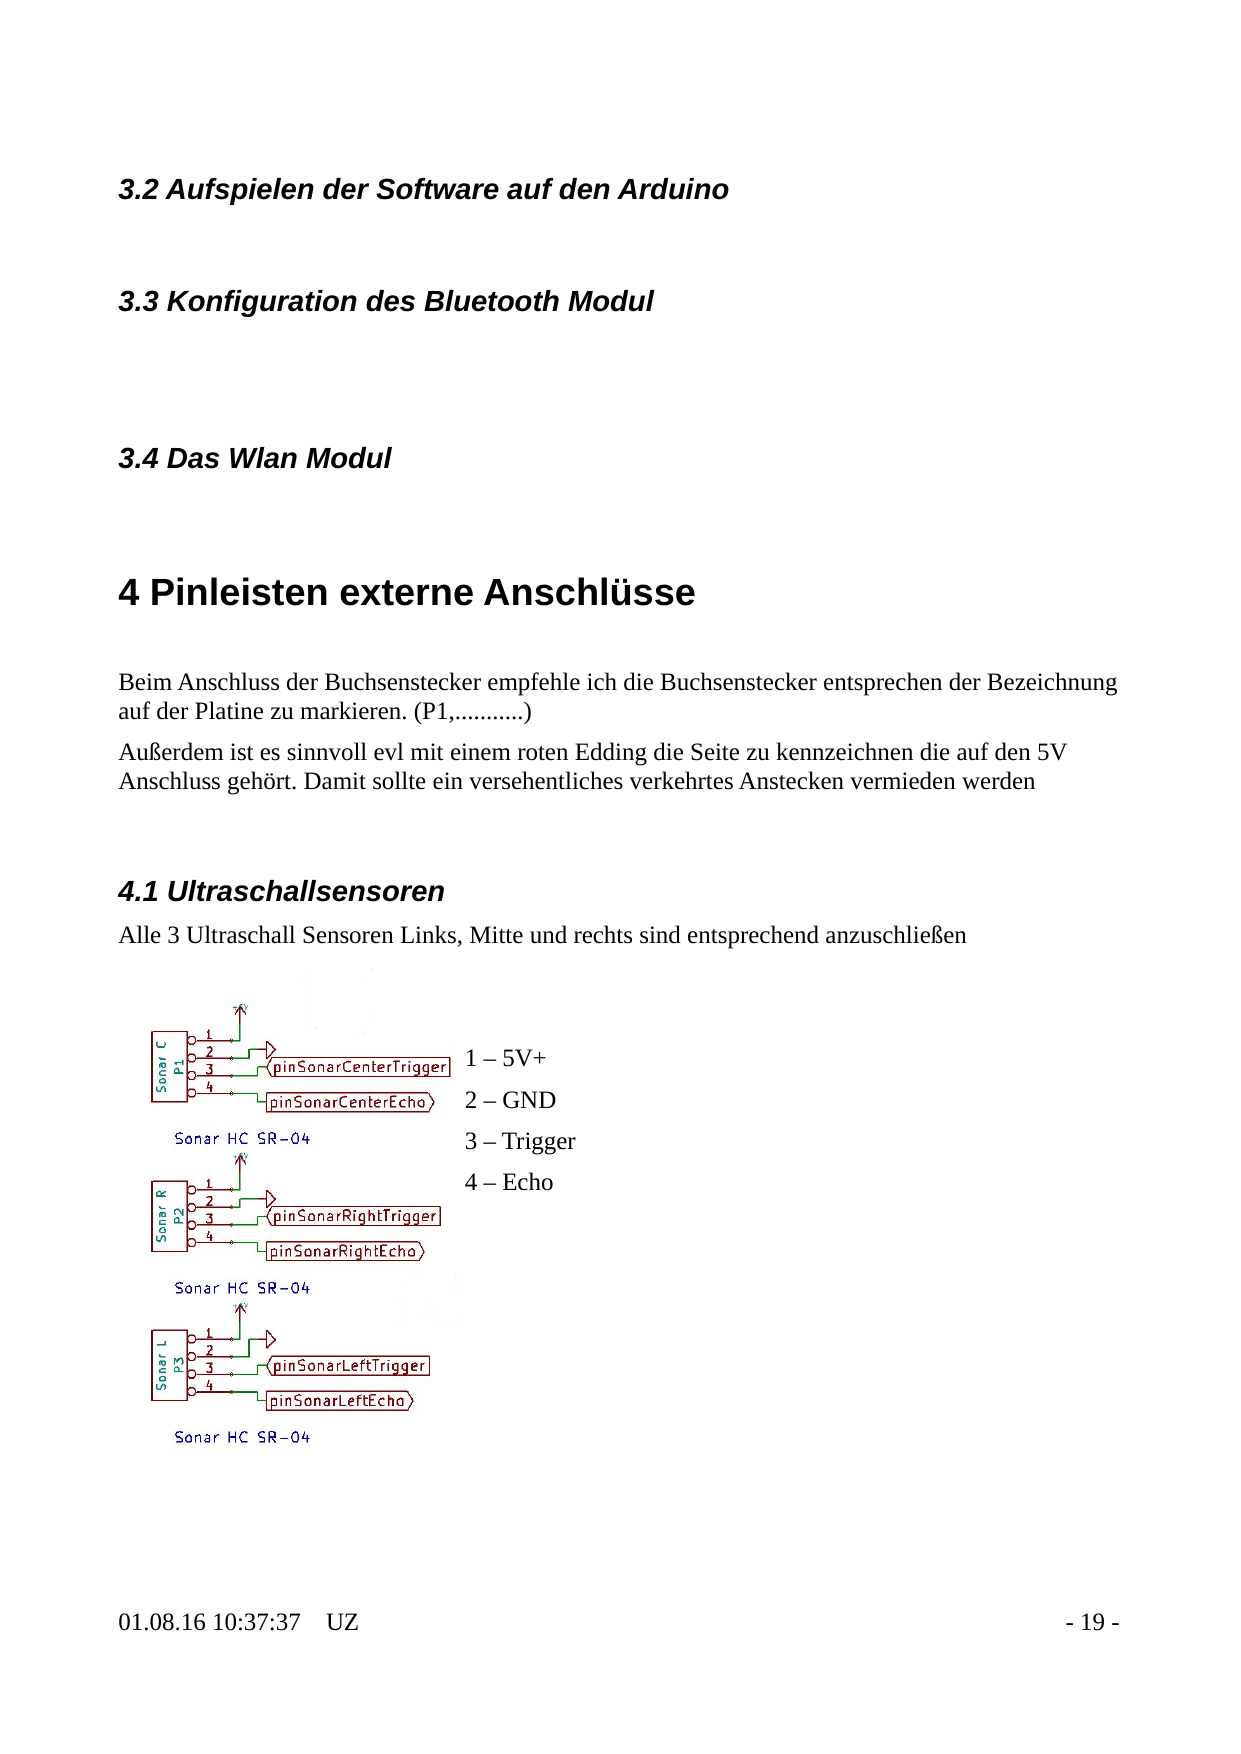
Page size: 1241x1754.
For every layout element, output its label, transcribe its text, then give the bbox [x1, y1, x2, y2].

text [118, 1085, 139, 1113]
text 3 – Trigger [465, 1126, 1122, 1155]
text [118, 1167, 139, 1196]
text Alle 3 Ultraschall Sensoren Links, Mitte und rechts sind entsprechend anzuschließen [118, 920, 1122, 948]
subtitle 3.4 Das Wlan Modul [118, 441, 1122, 475]
text 2 – GND [465, 1085, 1122, 1113]
text [118, 1043, 139, 1072]
subtitle 4.1 Ultraschallsensoren [118, 874, 1122, 907]
text [118, 1126, 139, 1155]
text 4 – Echo [465, 1167, 1122, 1196]
subtitle 3.3 Konfiguration des Bluetooth Modul [118, 284, 1122, 318]
subtitle 3.2 Aufspielen der Software auf den Arduino [118, 172, 1122, 205]
text Beim Anschluss der Buchsenstecker empfehle ich die Buchsenstecker entsprechen der Bezeichnung auf der Platine zu markieren. (P1,...........) [118, 667, 1122, 725]
picture [139, 968, 465, 1457]
text Außerdem ist es sinnvoll evl mit einem roten Edding die Seite zu kennzeichnen die auf den 5V Anschluss gehört. Damit sollte ein versehentliches verkehrtes Anstecken vermieden werden [118, 737, 1122, 795]
text 1 – 5V+ [465, 1043, 1122, 1072]
subtitle 4 Pinleisten externe Anschlüsse [118, 570, 1122, 614]
